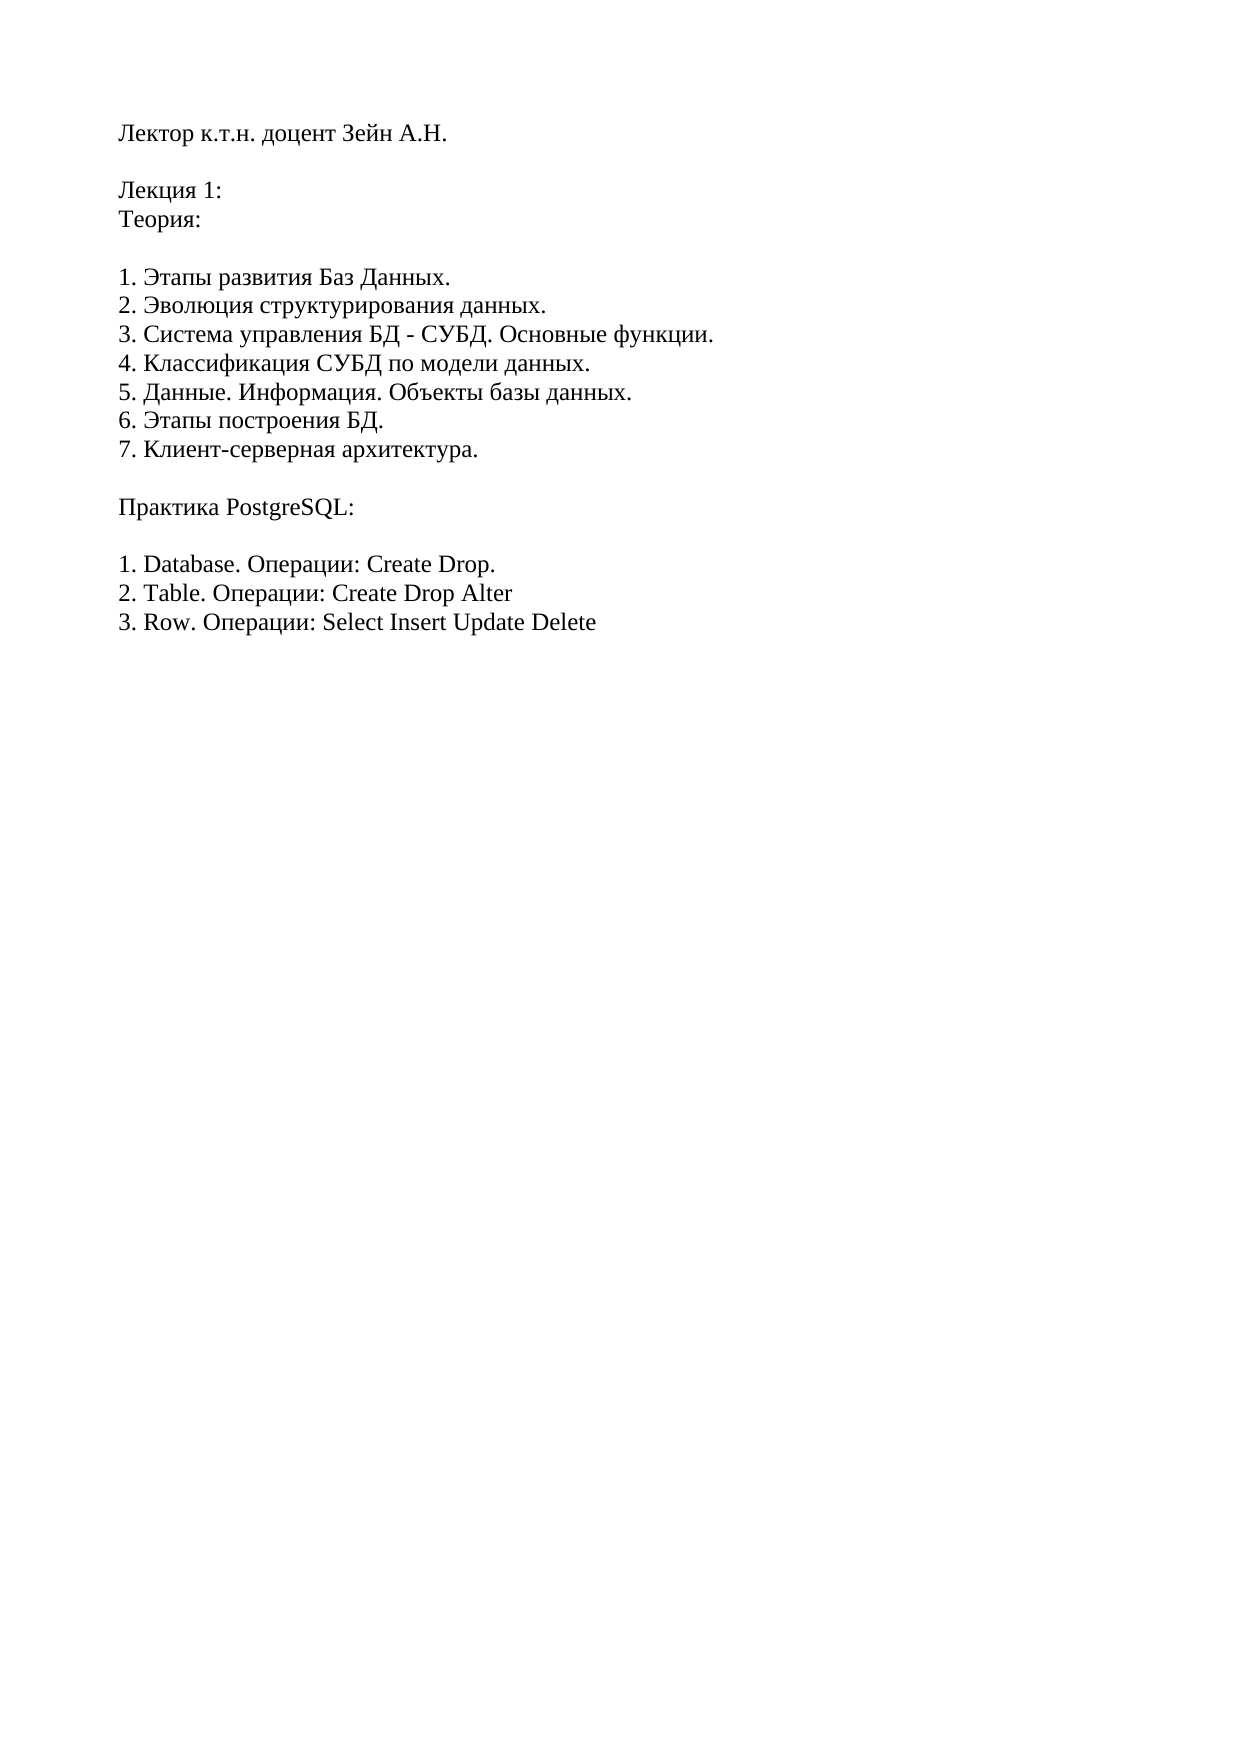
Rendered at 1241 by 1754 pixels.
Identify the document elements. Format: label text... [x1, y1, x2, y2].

text 3. Row. Операции: Select Insert Update Delete [118, 607, 1122, 636]
text 4. Классификация СУБД по модели данных. [118, 348, 1122, 377]
text 2. Эволюция структурирования данных. [118, 291, 1122, 319]
text Теория: [118, 204, 1122, 233]
text 1. Database. Операции: Create Drop. [118, 549, 1122, 578]
text Лекция 1: [118, 176, 1122, 204]
text 2. Table. Операции: Create Drop Alter [118, 578, 1122, 607]
text 3. Система управления БД - СУБД. Основные функции. [118, 319, 1122, 348]
text 7. Клиент-серверная архитектура. [118, 434, 1122, 463]
text 1. Этапы развития Баз Данных. [118, 262, 1122, 291]
text 5. Данные. Информация. Объекты базы данных. [118, 377, 1122, 406]
text 6. Этапы построения БД. [118, 406, 1122, 434]
text Практика PostgreSQL: [118, 492, 1122, 521]
text Лектор к.т.н. доцент Зейн А.Н. [118, 118, 1122, 147]
